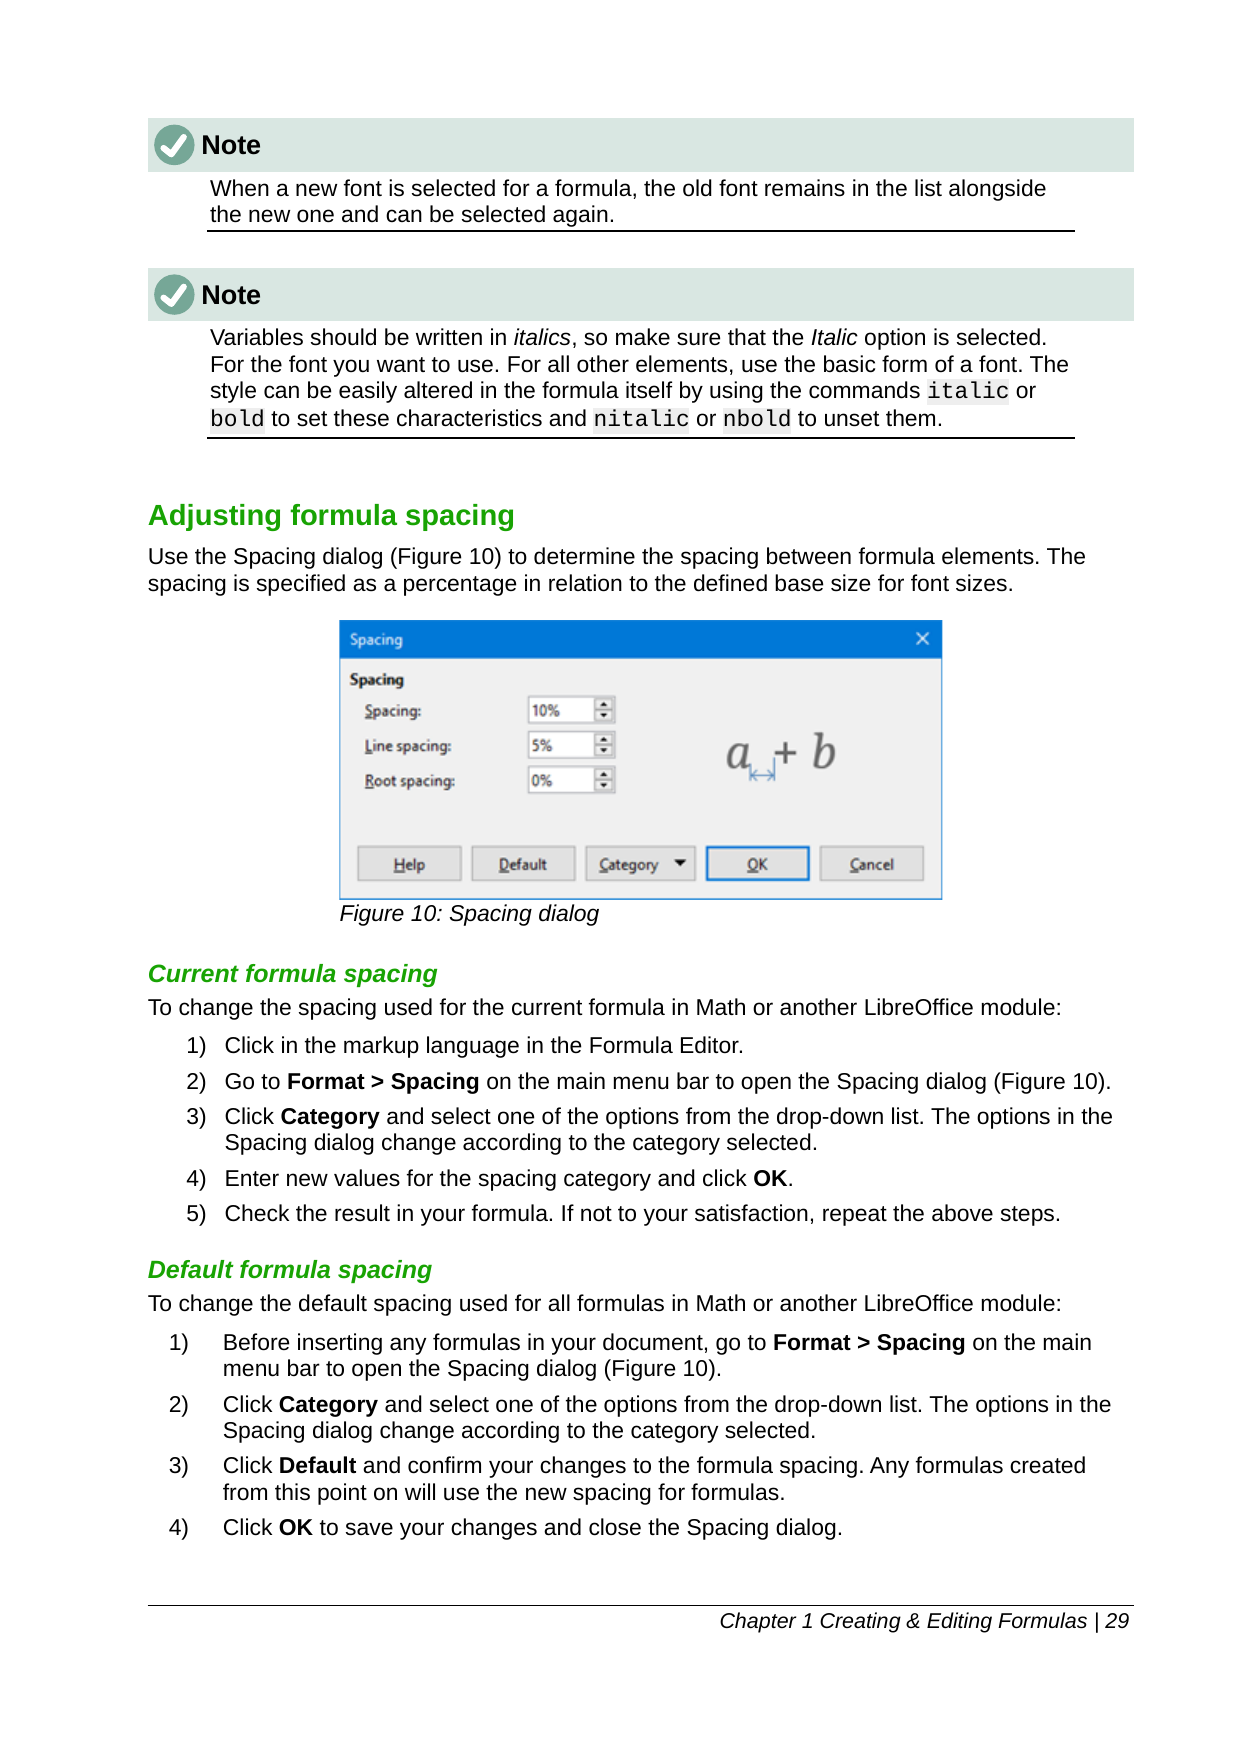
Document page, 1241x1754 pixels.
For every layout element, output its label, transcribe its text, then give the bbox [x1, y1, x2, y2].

list Click Category and select one of the options from the drop-down list. The options in the Spacing dialog change according to the category selected. [189, 1391, 1134, 1443]
text When a new font is selected for a formula, the old font remains in the list alongside the new one and can be selected again. [207, 172, 1075, 230]
text Figure 10: Spacing dialog [339, 900, 942, 926]
subtitle Adjusting formula spacing [148, 498, 1134, 531]
list Click Category and select one of the options from the drop-down list. The options in the Spacing dialog change according to the category selected. [207, 1103, 1134, 1156]
subtitle Current formula spacing [148, 959, 1134, 988]
list Check the result in your formula. If not to your satisfaction, repeat the above steps. [207, 1200, 1134, 1226]
subtitle Note [148, 268, 1134, 321]
subtitle Note [148, 118, 1134, 172]
picture [339, 620, 943, 900]
list Before inserting any formulas in your document, go to Format > Spacing on the main menu bar to open the Spacing dialog (Figure 10). [189, 1329, 1134, 1382]
text Variables should be written in italics, so make sure that the Italic option is selected. For the font you want to use. For all other elements, use the basic form of a font. The style can be easily altered in the formula itself by using the commands italic or bold to set these characteristics and nitalic or nbold to unset them. [207, 321, 1075, 437]
text To change the default spacing used for all formulas in Math or another LibreOffice module: [148, 1290, 1134, 1317]
list Click Default and confirm your changes to the formula spacing. Any formulas created from this point on will use the new spacing for formulas. [189, 1452, 1134, 1505]
text To change the spacing used for the current formula in Math or another LibreOffice module: [148, 994, 1134, 1020]
list Go to Format > Spacing on the main menu bar to open the Spacing dialog (Figure 10). [207, 1068, 1134, 1094]
subtitle Default formula spacing [148, 1256, 1134, 1284]
list Enter new values for the spacing category and click OK. [207, 1164, 1134, 1191]
list Click in the markup language in the Formula Editor. [207, 1032, 1134, 1059]
text Use the Spacing dialog (Figure 10) to determine the spacing between formula elements. The spacing is specified as a percentage in relation to the defined base size for font sizes. [148, 543, 1134, 596]
list Click OK to save your changes and close the Spacing dialog. [189, 1514, 1134, 1540]
